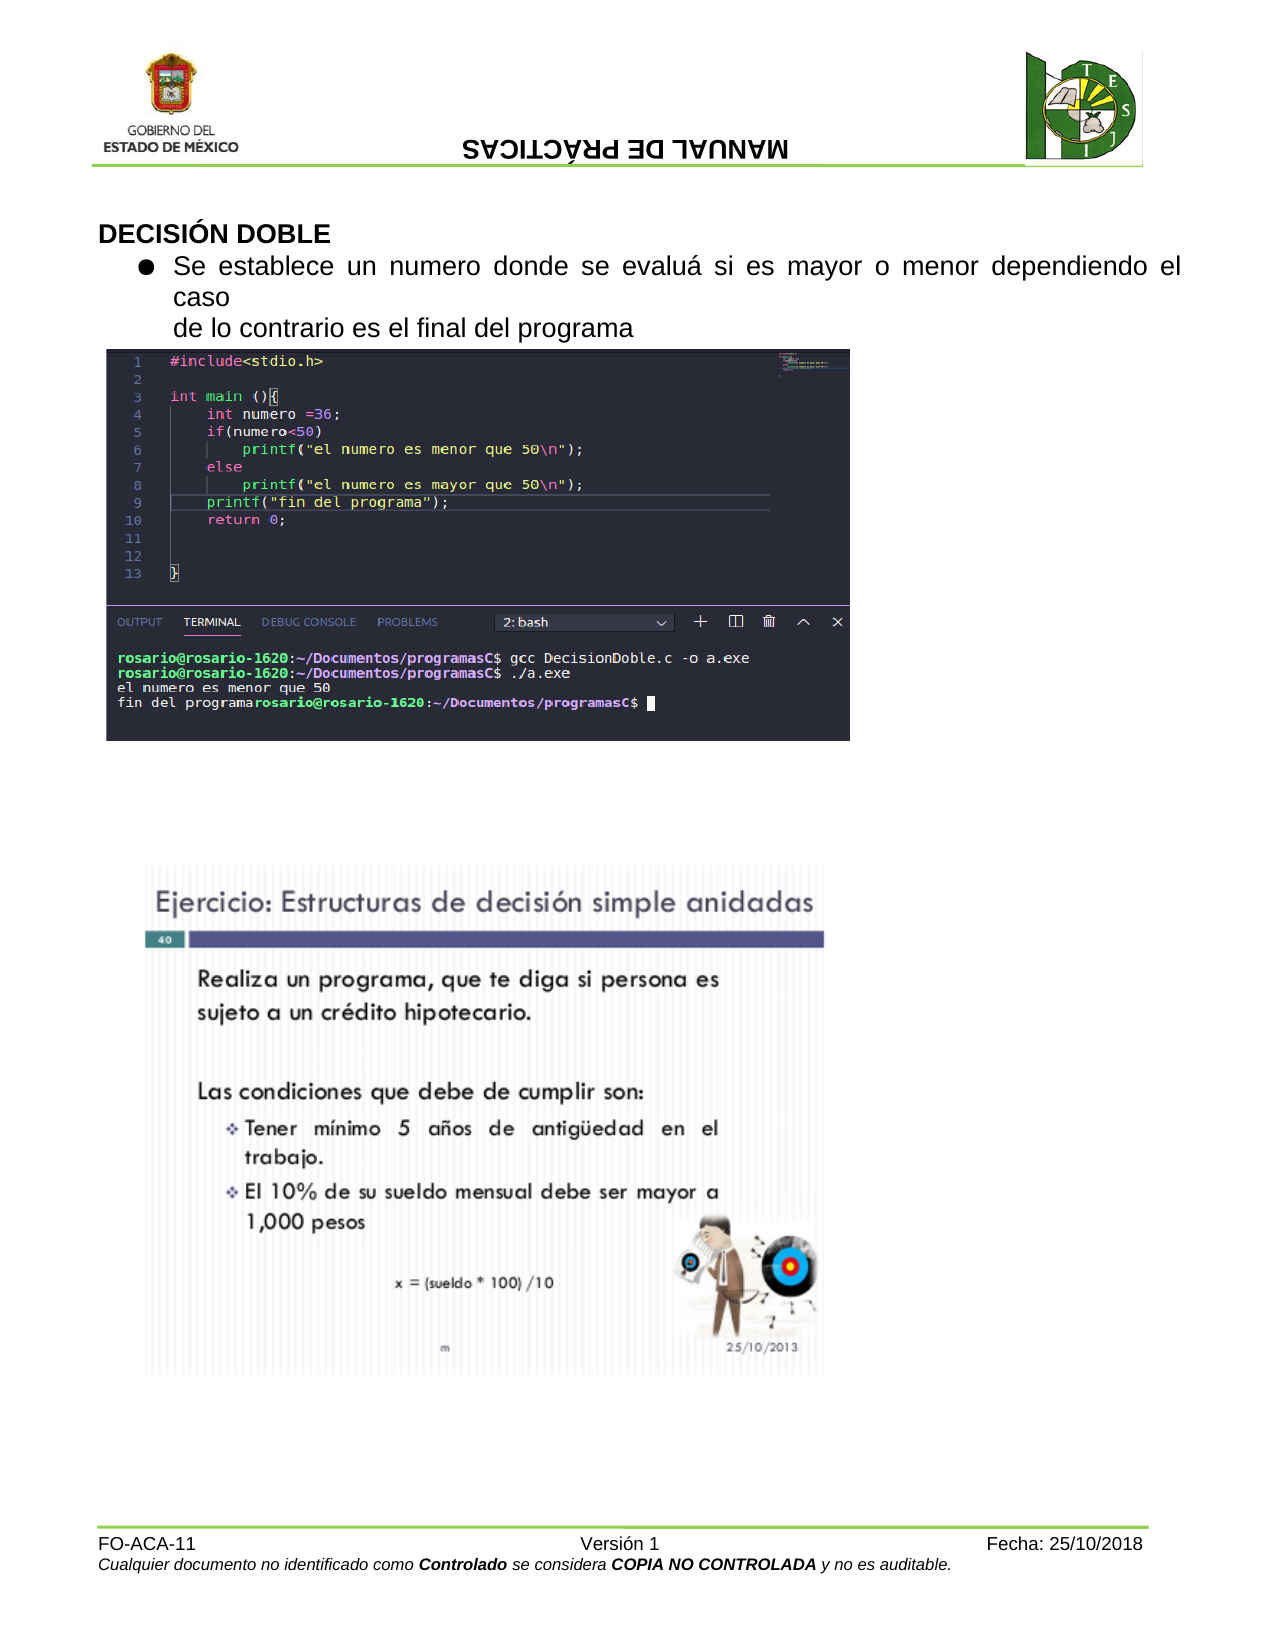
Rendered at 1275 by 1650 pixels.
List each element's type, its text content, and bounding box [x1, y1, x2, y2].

list Se establece un numero donde se evaluá si es mayor o menor dependiendo el caso [135, 249, 1183, 312]
list de lo contrario es el final del programa [135, 312, 1183, 343]
text DECISIÓN DOBLE [98, 218, 1183, 249]
picture [711, 349, 850, 741]
picture [1024, 50, 1143, 166]
picture [95, 42, 241, 161]
picture [102, 862, 452, 1375]
